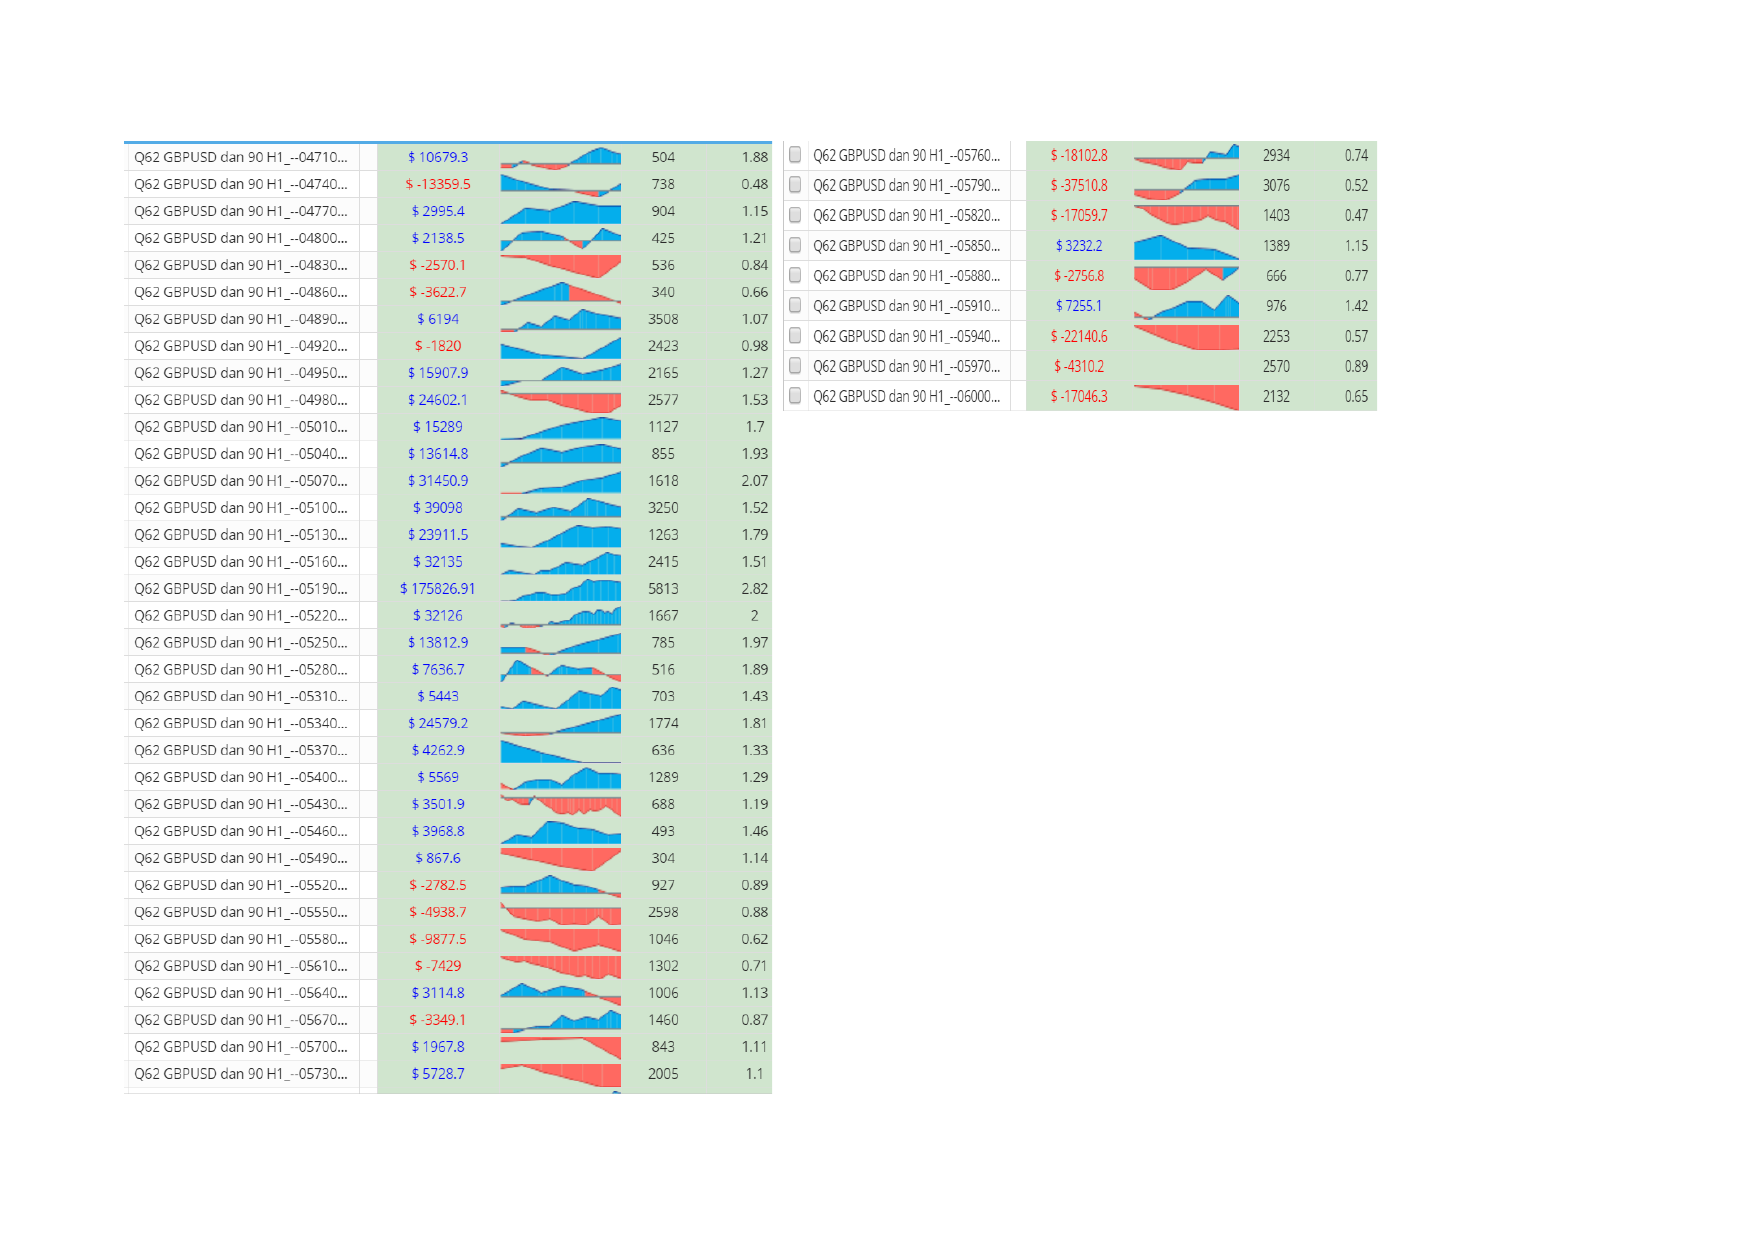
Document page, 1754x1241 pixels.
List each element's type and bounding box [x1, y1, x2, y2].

picture [124, 141, 773, 1094]
picture [782, 141, 1378, 411]
